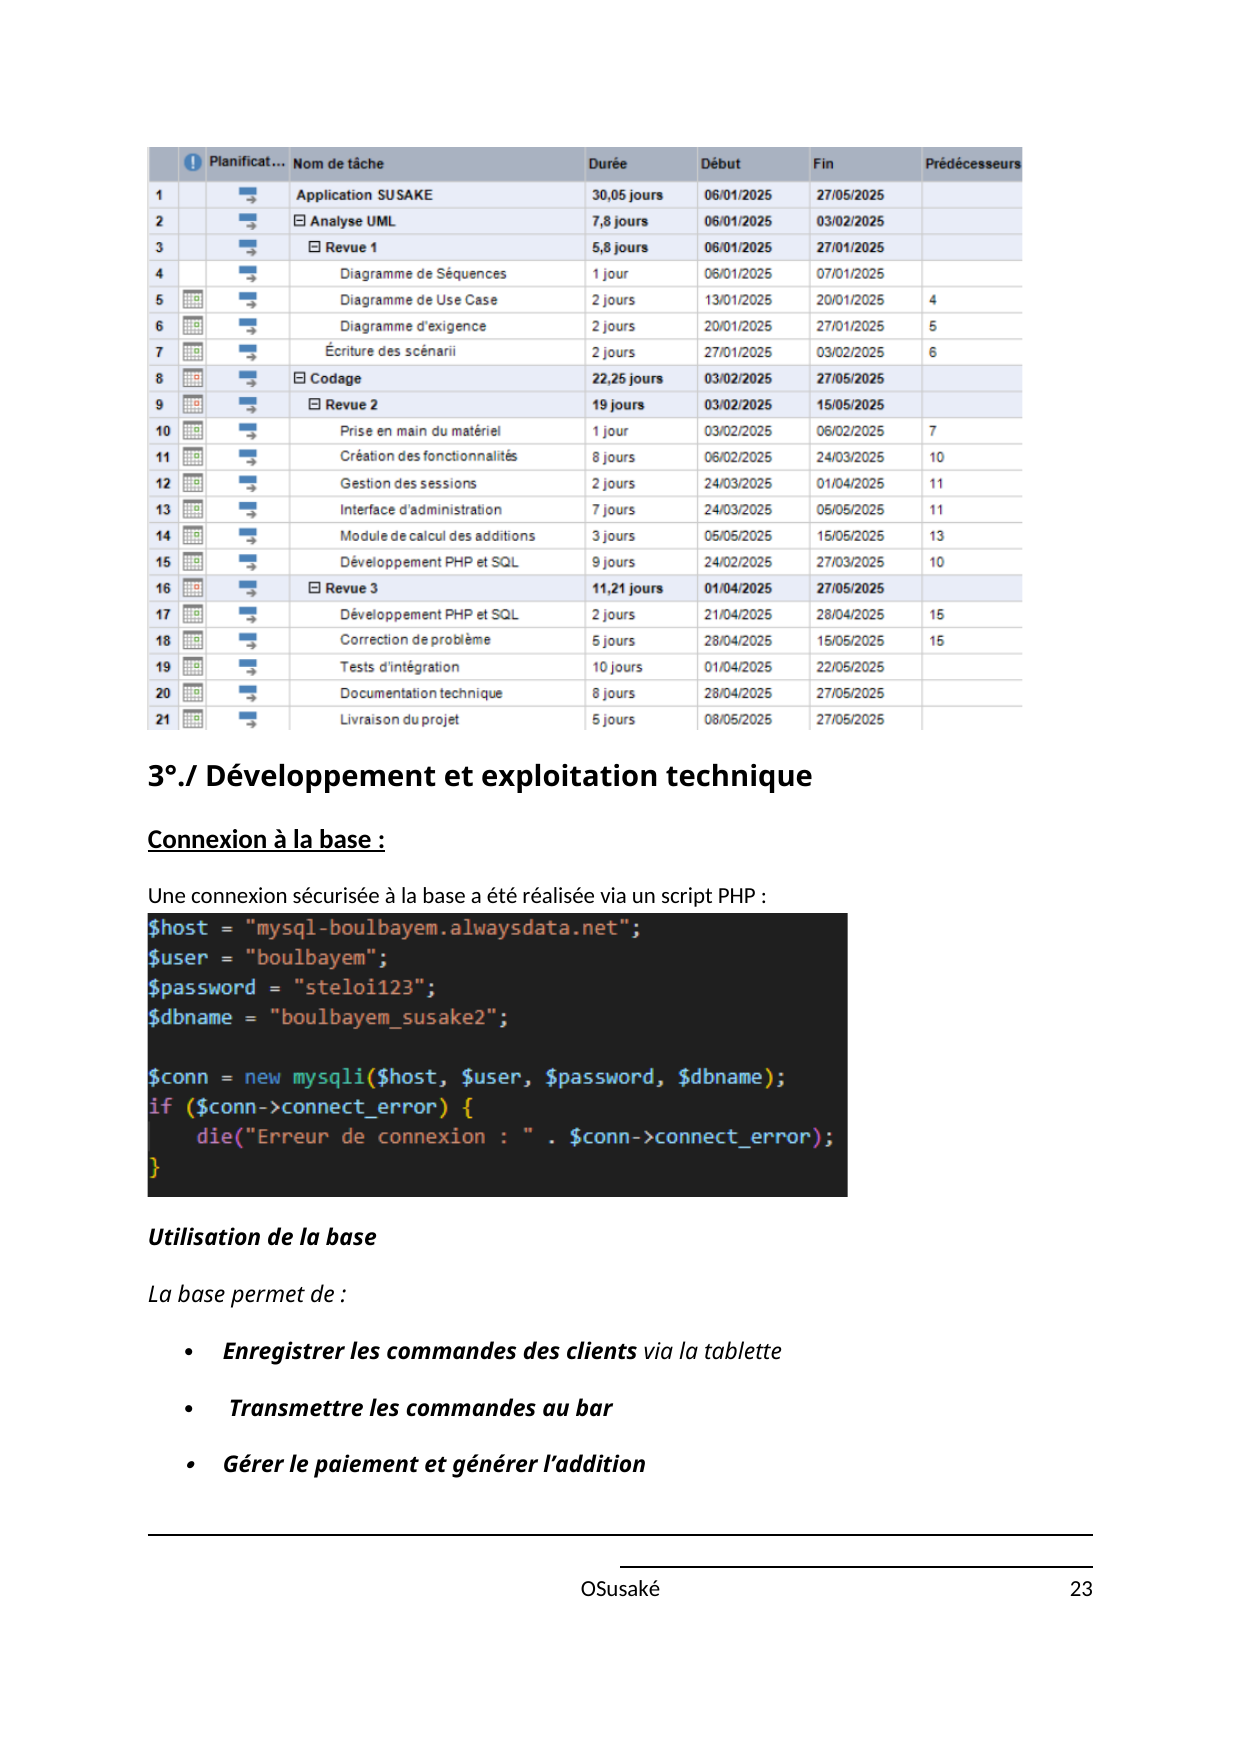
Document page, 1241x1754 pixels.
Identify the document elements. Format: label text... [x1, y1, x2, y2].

list Transmettre les commandes au bar [185, 1392, 1093, 1423]
text 3°./ Développement et exploitation technique [148, 756, 1093, 795]
text Connexion à la base : [148, 822, 1093, 855]
text La base permet de : [148, 1278, 1093, 1309]
text Une connexion sécurisée à la base a été réalisée via un script PHP : [148, 881, 1093, 1196]
picture [147, 913, 848, 1197]
picture [147, 147, 1023, 730]
list Enregistrer les commandes des clients via la tablette [185, 1335, 1093, 1366]
text Utilisation de la base [148, 1221, 1093, 1252]
list Gérer le paiement et générer l’addition [185, 1448, 1093, 1479]
